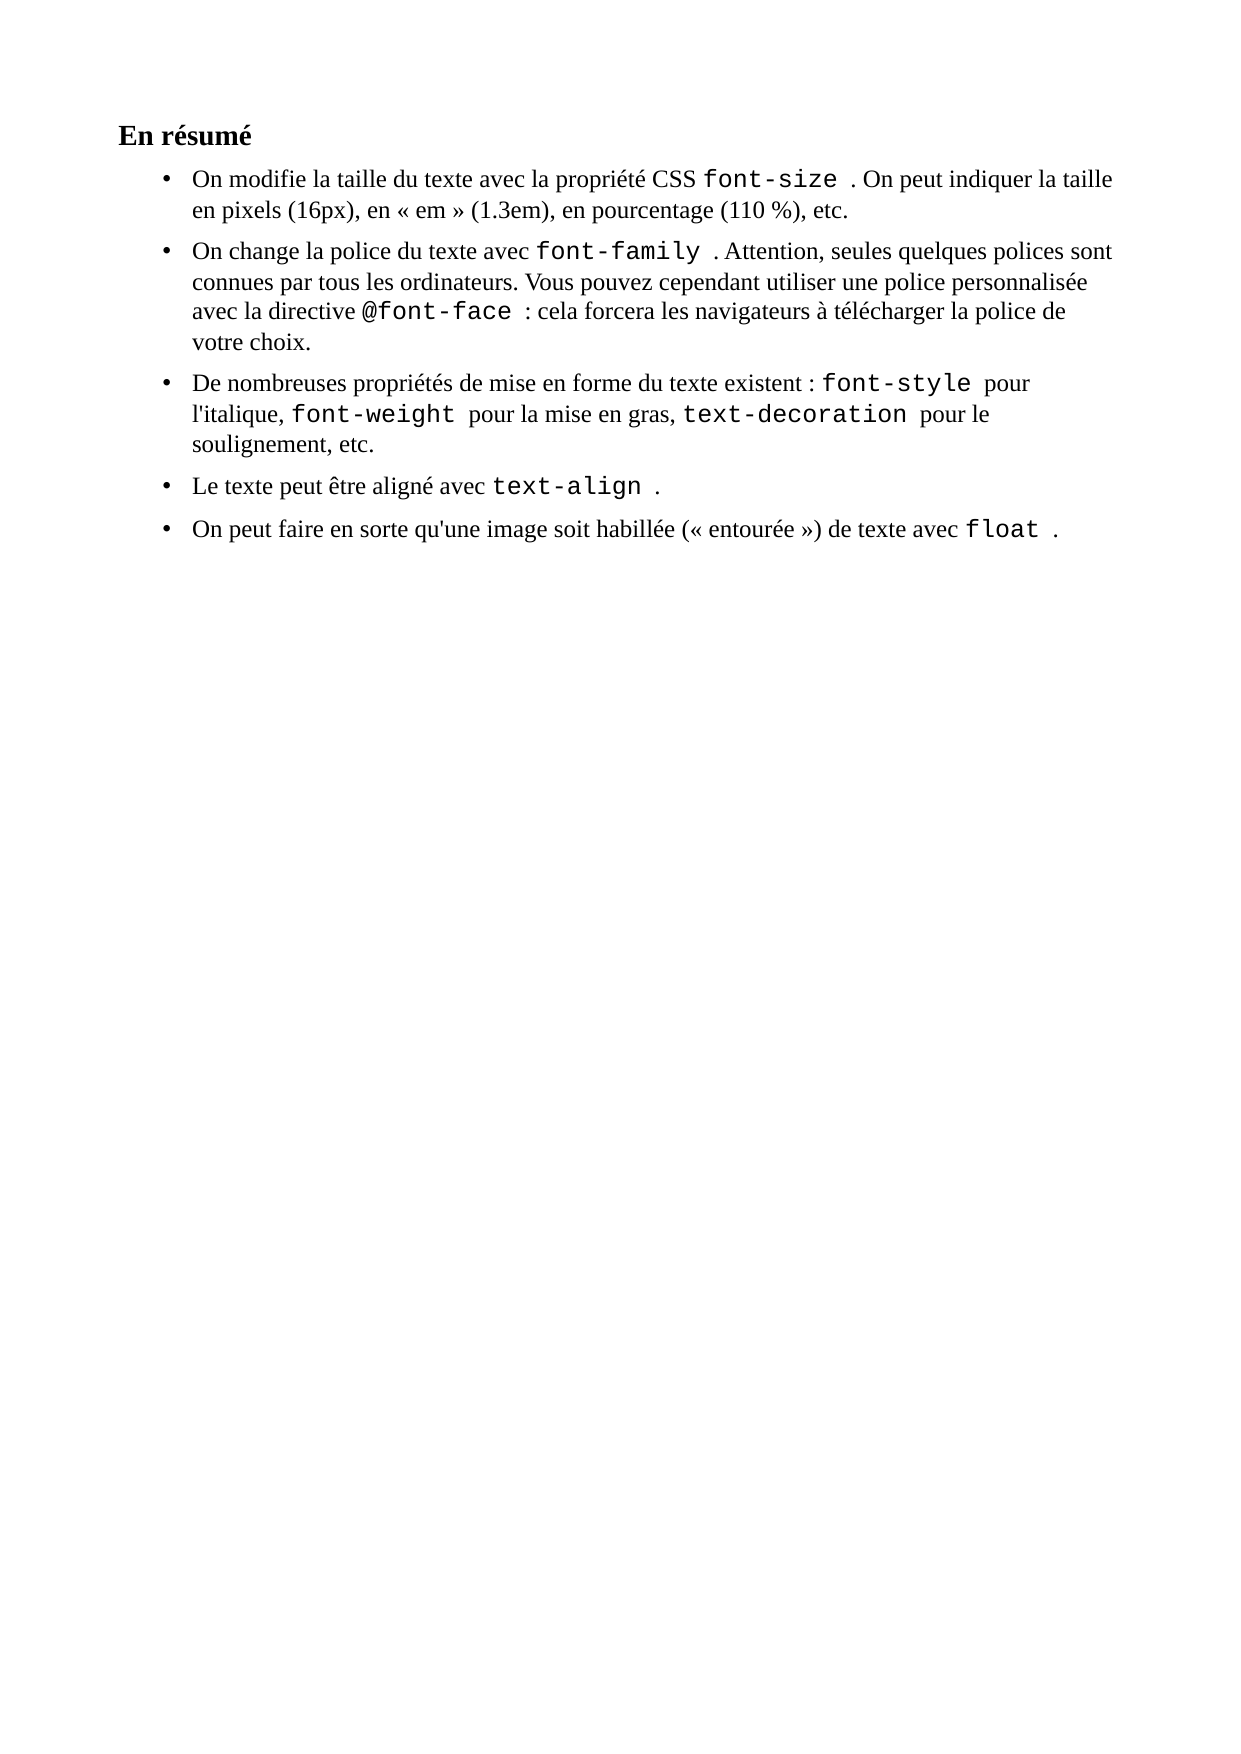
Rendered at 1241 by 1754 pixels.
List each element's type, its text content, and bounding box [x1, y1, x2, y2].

list On peut faire en sorte qu'une image soit habillée (« entourée ») de texte avec float . [162, 514, 1122, 545]
list On modifie la taille du texte avec la propriété CSS font-size . On peut indiquer la taille en pixels (16px), en « em » (1.3em), en pourcentage (110 %), etc. [162, 164, 1122, 224]
list Le texte peut être aligné avec text-align . [162, 471, 1122, 502]
list On change la police du texte avec font-family . Attention, seules quelques polices sont connues par tous les ordinateurs. Vous pouvez cependant utiliser une police personnalisée avec la directive @font-face : cela forcera les navigateurs à télécharger la police de votre choix. [162, 236, 1122, 355]
subtitle En résumé [118, 118, 1122, 152]
list De nombreuses propriétés de mise en forme du texte existent : font-style pour l'italique, font-weight pour la mise en gras, text-decoration pour le soulignement, etc. [162, 368, 1122, 458]
